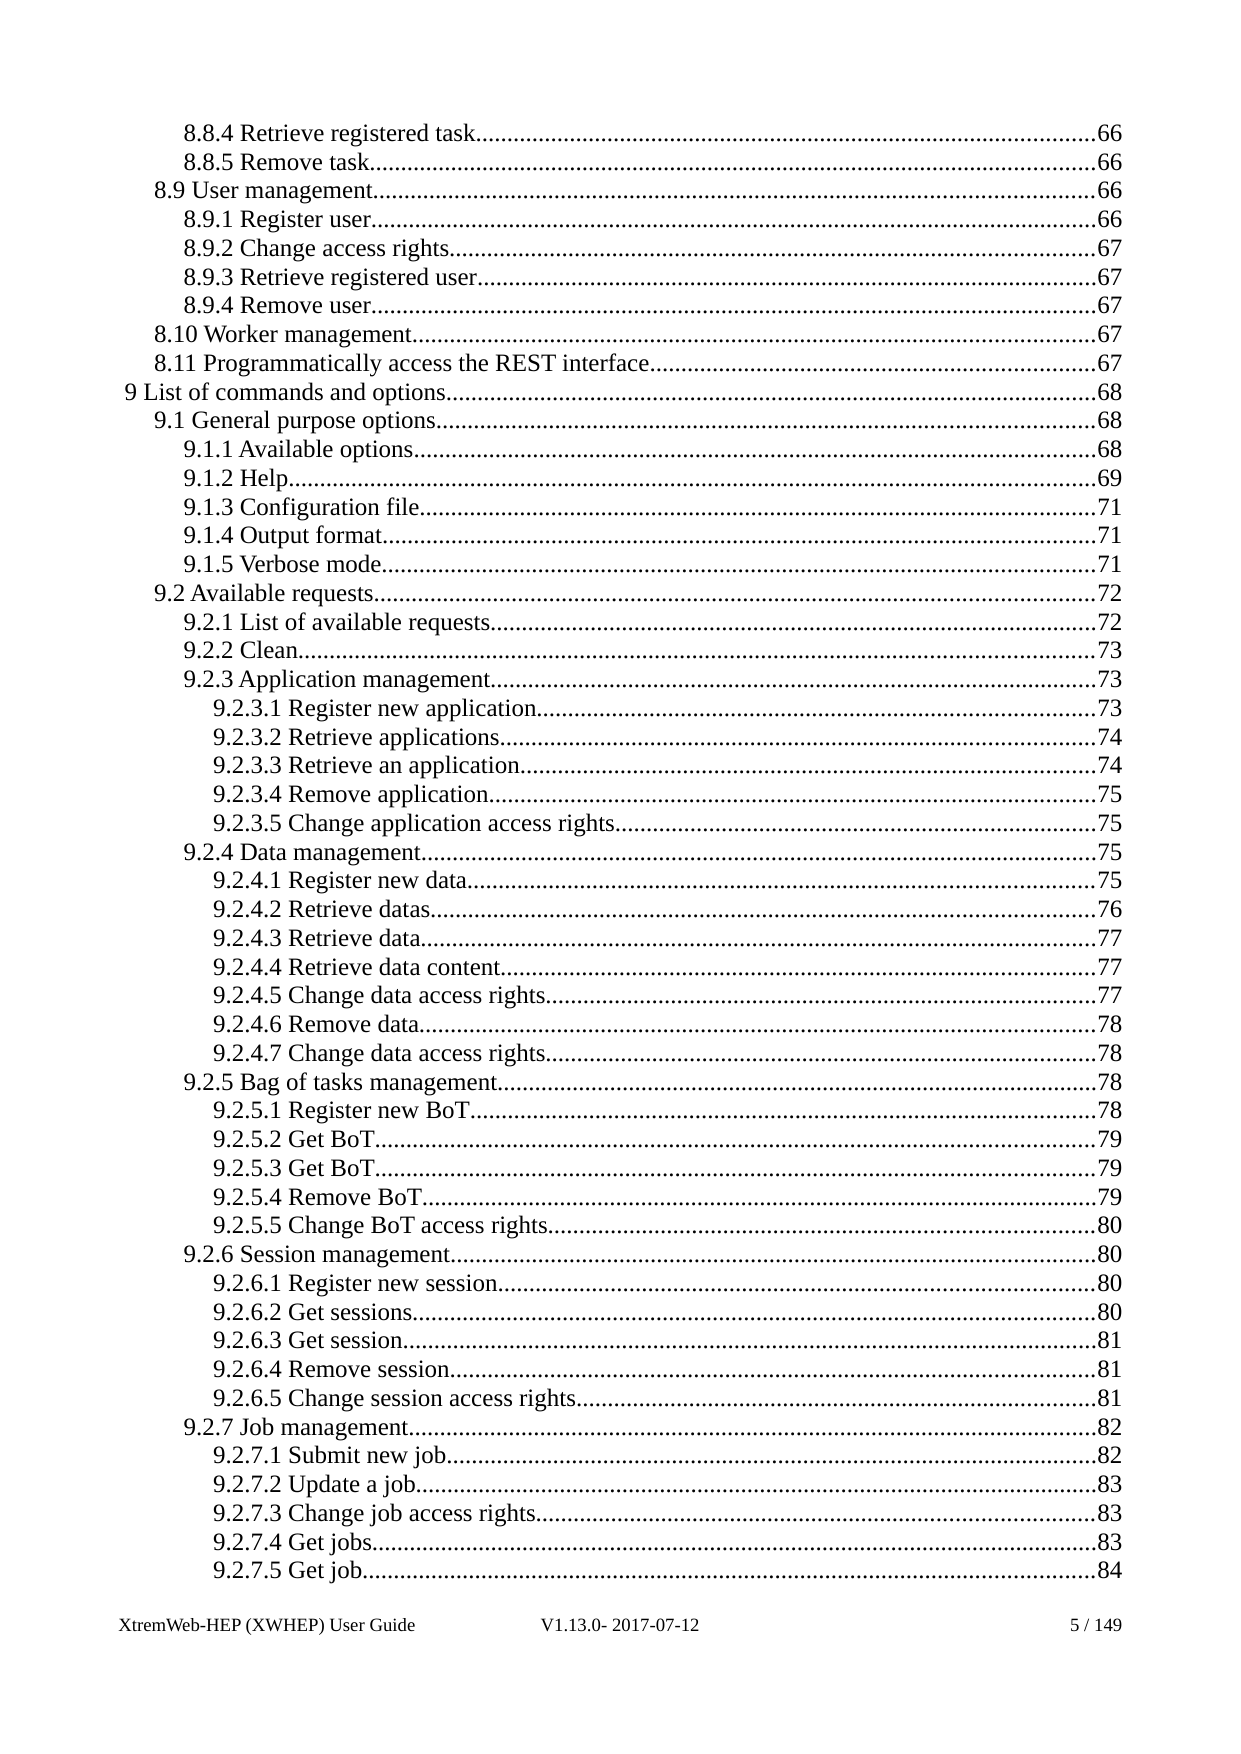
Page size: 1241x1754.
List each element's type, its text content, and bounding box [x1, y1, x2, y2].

text 9.2.5.3 Get BoT 79 [207, 1153, 1122, 1182]
text 8.9.3 Retrieve registered user 67 [177, 262, 1122, 291]
text 9.2.7.4 Get jobs 83 [207, 1527, 1122, 1556]
text 9.2.6.3 Get session 81 [207, 1326, 1122, 1354]
text 9.2.1 List of available requests 72 [177, 607, 1122, 636]
text 9.2.5 Bag of tasks management 78 [177, 1067, 1122, 1096]
text 8.8.5 Remove task 66 [177, 147, 1122, 176]
text 9.2.4.5 Change data access rights 77 [207, 981, 1122, 1009]
text 9 List of commands and options 68 [118, 377, 1122, 406]
text 9.2.3.2 Retrieve applications 74 [207, 722, 1122, 751]
text 9.2.3.4 Remove application 75 [207, 779, 1122, 808]
text 8.9 User management 66 [148, 176, 1122, 204]
text 9.2.5.5 Change BoT access rights 80 [207, 1211, 1122, 1239]
text 9.2.4.4 Retrieve data content 77 [207, 952, 1122, 981]
text 9.2.4 Data management 75 [177, 837, 1122, 866]
text 9.2.7.3 Change job access rights 83 [207, 1498, 1122, 1527]
text 9.2.2 Clean 73 [177, 636, 1122, 664]
text 9.2.5.4 Remove BoT 79 [207, 1182, 1122, 1211]
text 9.2.3.3 Retrieve an application 74 [207, 751, 1122, 779]
text 8.8.4 Retrieve registered task 66 [177, 118, 1122, 147]
text 9.2.6.5 Change session access rights 81 [207, 1383, 1122, 1412]
text 9.2.5.1 Register new BoT 78 [207, 1096, 1122, 1124]
text 9.1 General purpose options 68 [148, 406, 1122, 434]
text 8.9.4 Remove user 67 [177, 291, 1122, 319]
text 9.2.6.2 Get sessions 80 [207, 1297, 1122, 1326]
text 9.2.6.1 Register new session 80 [207, 1268, 1122, 1297]
text 9.2.4.3 Retrieve data 77 [207, 923, 1122, 952]
text 9.2.5.2 Get BoT 79 [207, 1124, 1122, 1153]
text 9.1.1 Available options 68 [177, 434, 1122, 463]
text 8.9.1 Register user 66 [177, 204, 1122, 233]
text 9.2.4.7 Change data access rights 78 [207, 1038, 1122, 1067]
text 8.10 Worker management 67 [148, 319, 1122, 348]
text 9.2.4.6 Remove data 78 [207, 1009, 1122, 1038]
text 9.2.3 Application management 73 [177, 664, 1122, 693]
text 8.11 Programmatically access the REST interface 67 [148, 348, 1122, 377]
text 9.2.4.1 Register new data 75 [207, 866, 1122, 894]
text 9.2.7.5 Get job 84 [207, 1556, 1122, 1584]
text 8.9.2 Change access rights 67 [177, 233, 1122, 262]
text 9.2 Available requests 72 [148, 578, 1122, 607]
text 9.1.4 Output format 71 [177, 521, 1122, 549]
text 9.2.6.4 Remove session 81 [207, 1354, 1122, 1383]
text 9.1.3 Configuration file 71 [177, 492, 1122, 521]
text 9.2.4.2 Retrieve datas 76 [207, 894, 1122, 923]
text 9.2.7.1 Submit new job 82 [207, 1441, 1122, 1469]
text 9.2.3.1 Register new application 73 [207, 693, 1122, 722]
text 9.2.6 Session management 80 [177, 1239, 1122, 1268]
text 9.2.7.2 Update a job 83 [207, 1469, 1122, 1498]
text 9.2.7 Job management 82 [177, 1412, 1122, 1441]
text 9.1.2 Help 69 [177, 463, 1122, 492]
text 9.1.5 Verbose mode 71 [177, 549, 1122, 578]
text 9.2.3.5 Change application access rights 75 [207, 808, 1122, 837]
